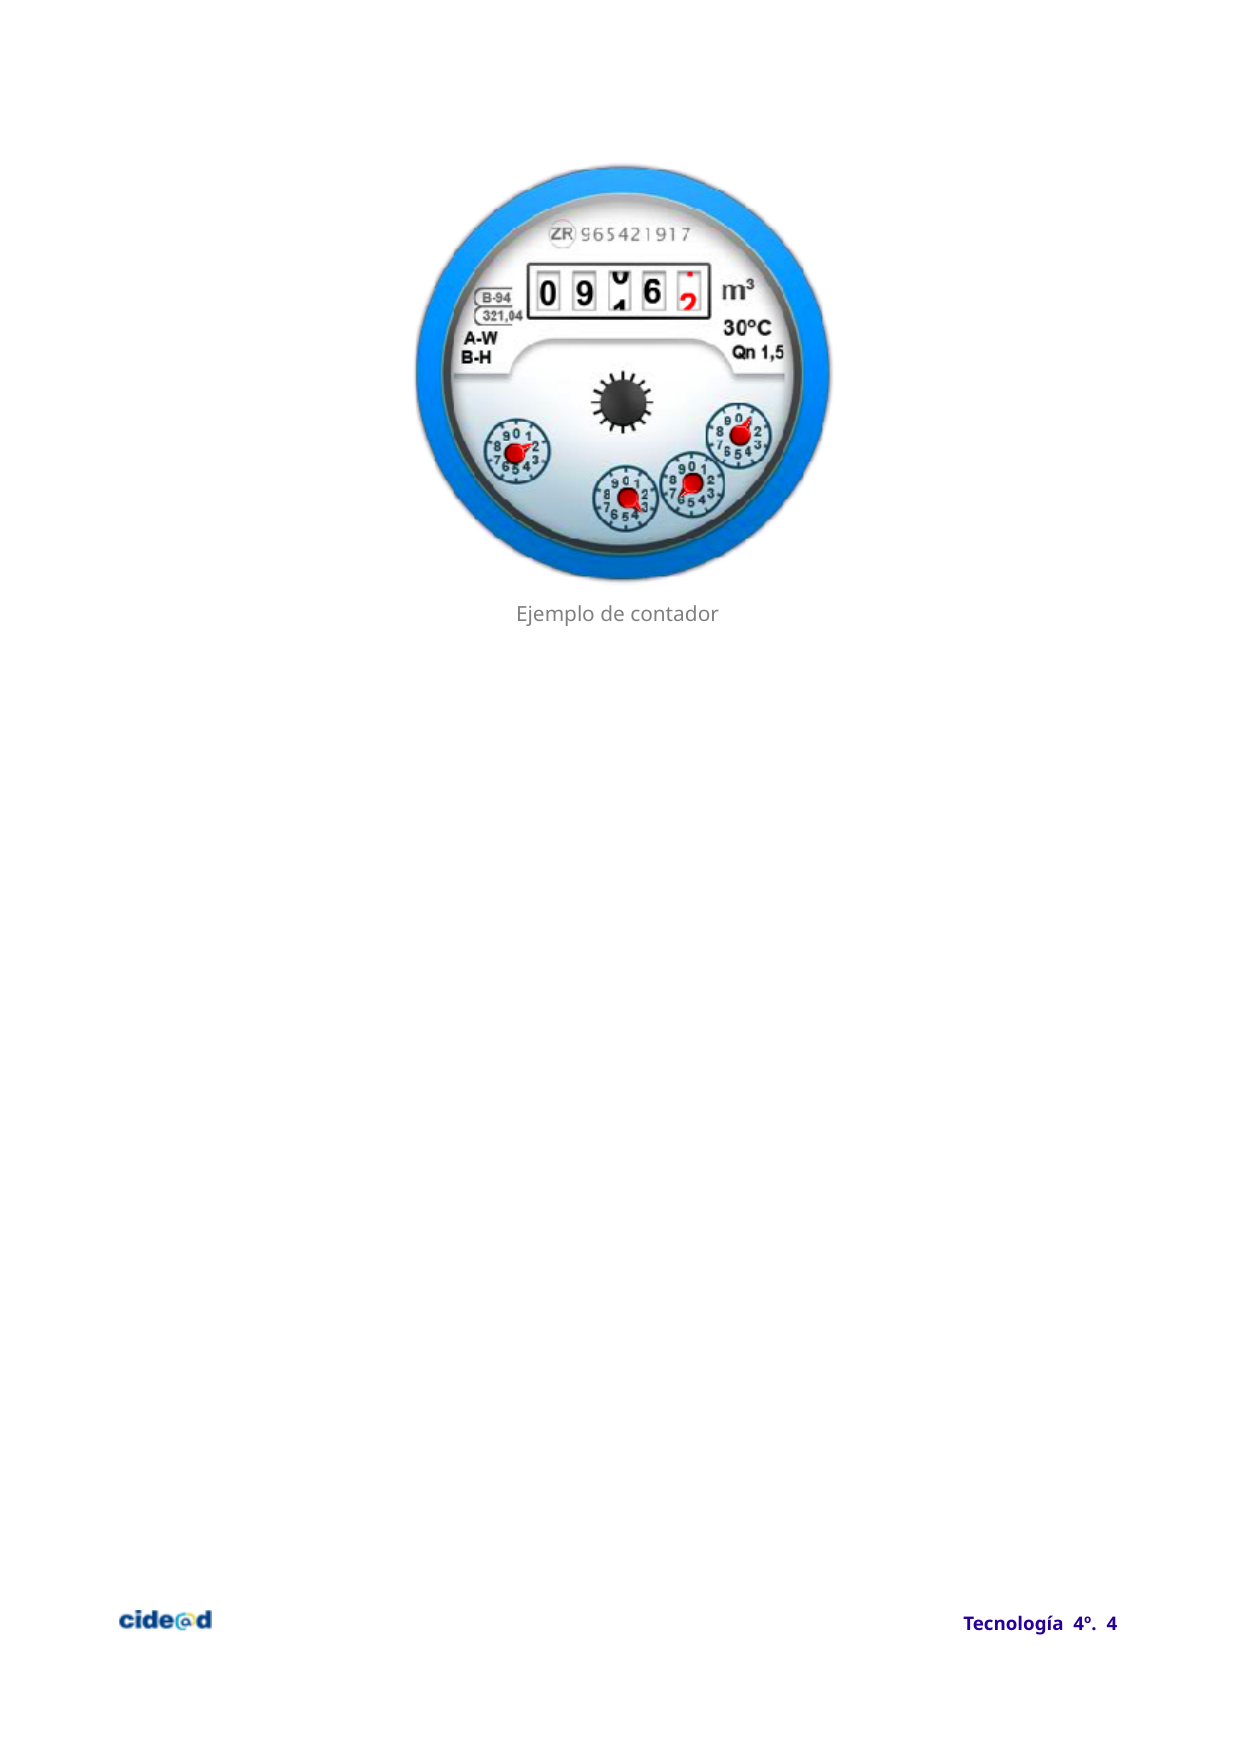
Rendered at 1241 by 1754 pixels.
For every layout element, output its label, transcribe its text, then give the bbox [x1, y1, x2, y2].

picture [118, 1610, 212, 1632]
text Ejemplo de contador [118, 118, 1122, 628]
picture [374, 126, 875, 600]
